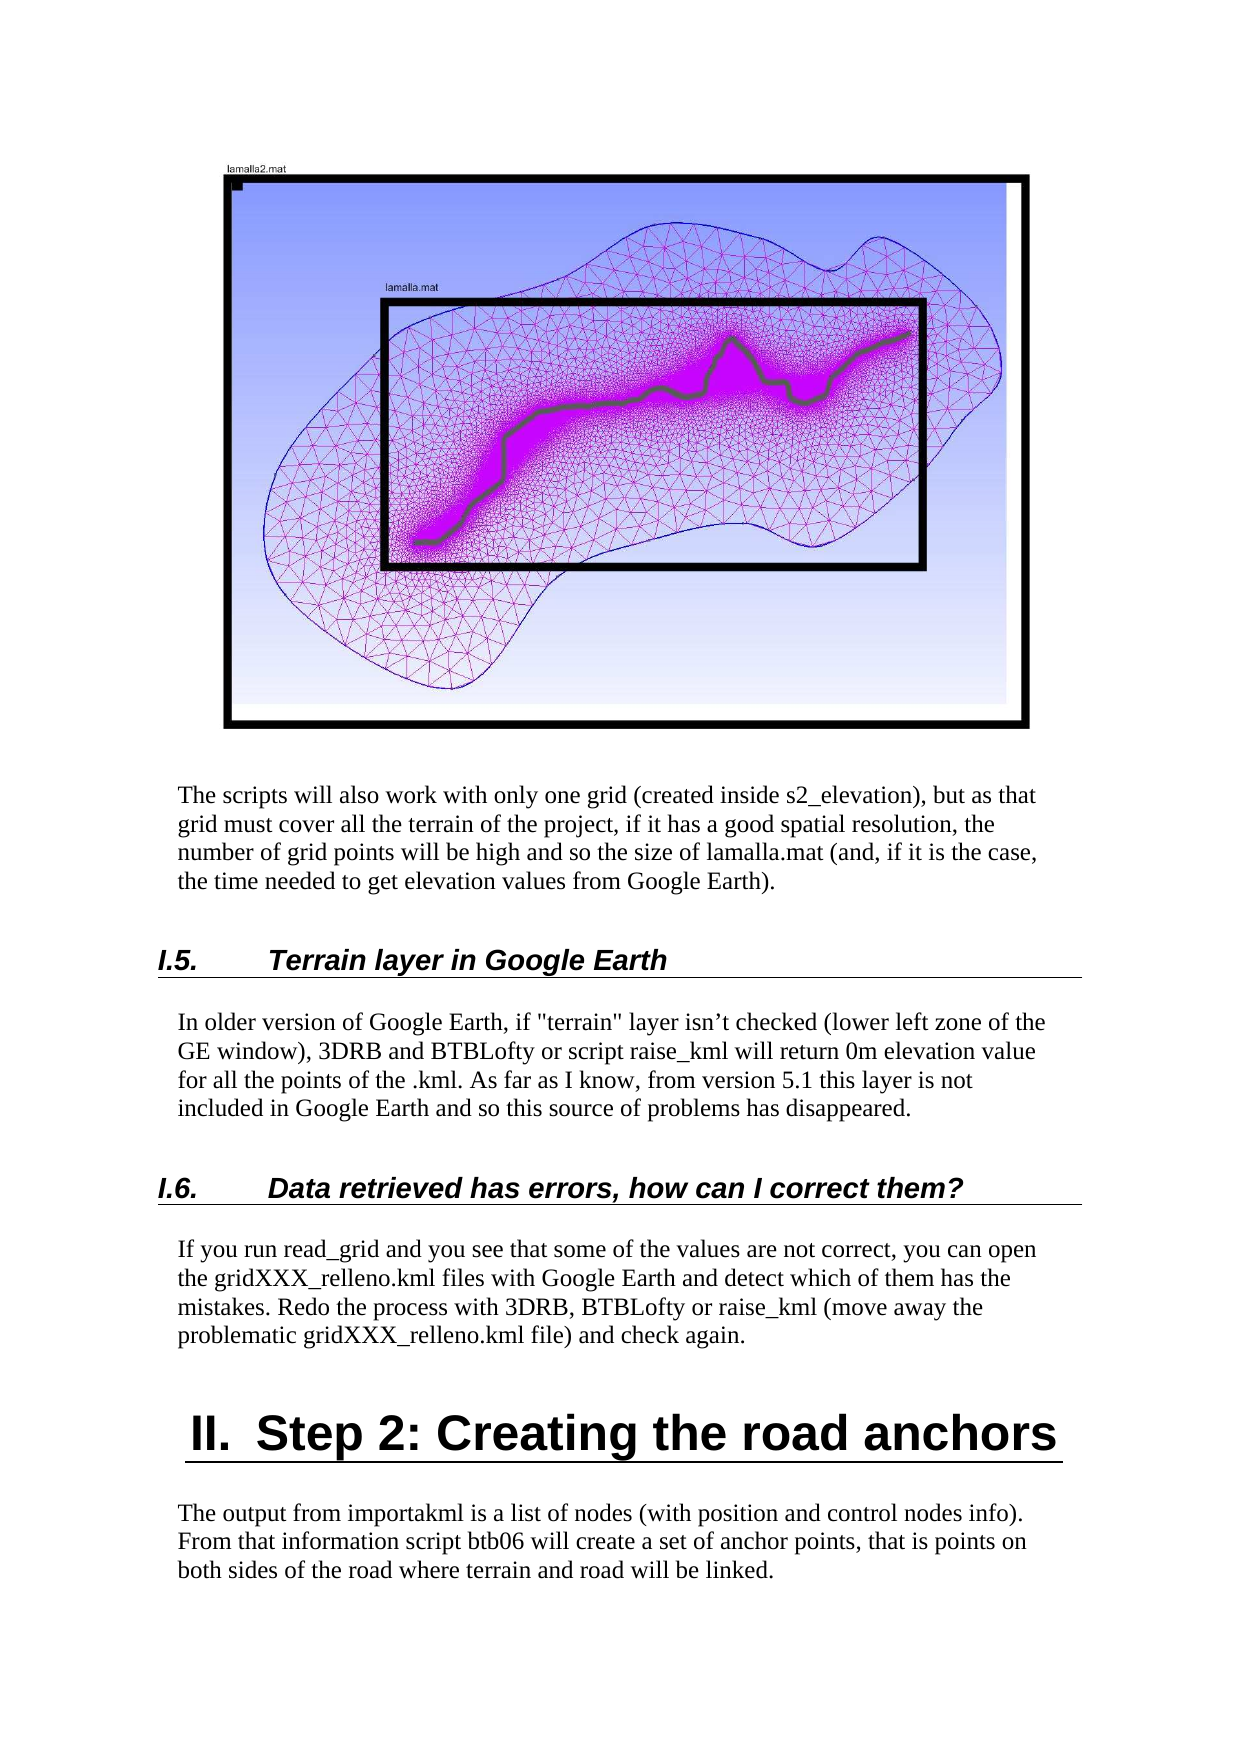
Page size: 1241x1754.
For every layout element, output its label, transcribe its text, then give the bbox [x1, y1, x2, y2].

text The scripts will also work with only one grid (created inside s2_elevation), but as that grid must cover all the terrain of the project, if it has a good spatial resolution, the number of grid points will be high and so the size of lamalla.mat (and, if it is the case, the time needed to get elevation values from Google Earth). [177, 780, 1063, 895]
picture [193, 156, 1045, 730]
subtitle Step 2: Creating the road anchors [185, 1403, 1063, 1461]
text The output from importakml is a list of nodes (with position and control nodes info). From that information script btb06 will create a set of anchor points, that is points on both sides of the road where terrain and road will be linked. [177, 1498, 1063, 1584]
text If you run read_grid and you see that some of the values are not correct, you can open the gridXXX_relleno.kml files with Google Earth and detect which of them has the mistakes. Redo the process with 3DRB, BTBLofty or raise_kml (move away the problematic gridXXX_relleno.kml file) and check again. [177, 1234, 1063, 1349]
subtitle Data retrieved has errors, how can I correct them? [158, 1171, 1082, 1204]
subtitle Terrain layer in Google Earth [158, 943, 1082, 977]
text In older version of Google Earth, if "terrain" layer isn’t checked (lower left zone of the GE window), 3DRB and BTBLofty or script raise_kml will return 0m elevation value for all the points of the .kml. As far as I know, from version 5.1 this layer is not included in Google Earth and so this source of problems has disappeared. [177, 1007, 1063, 1122]
